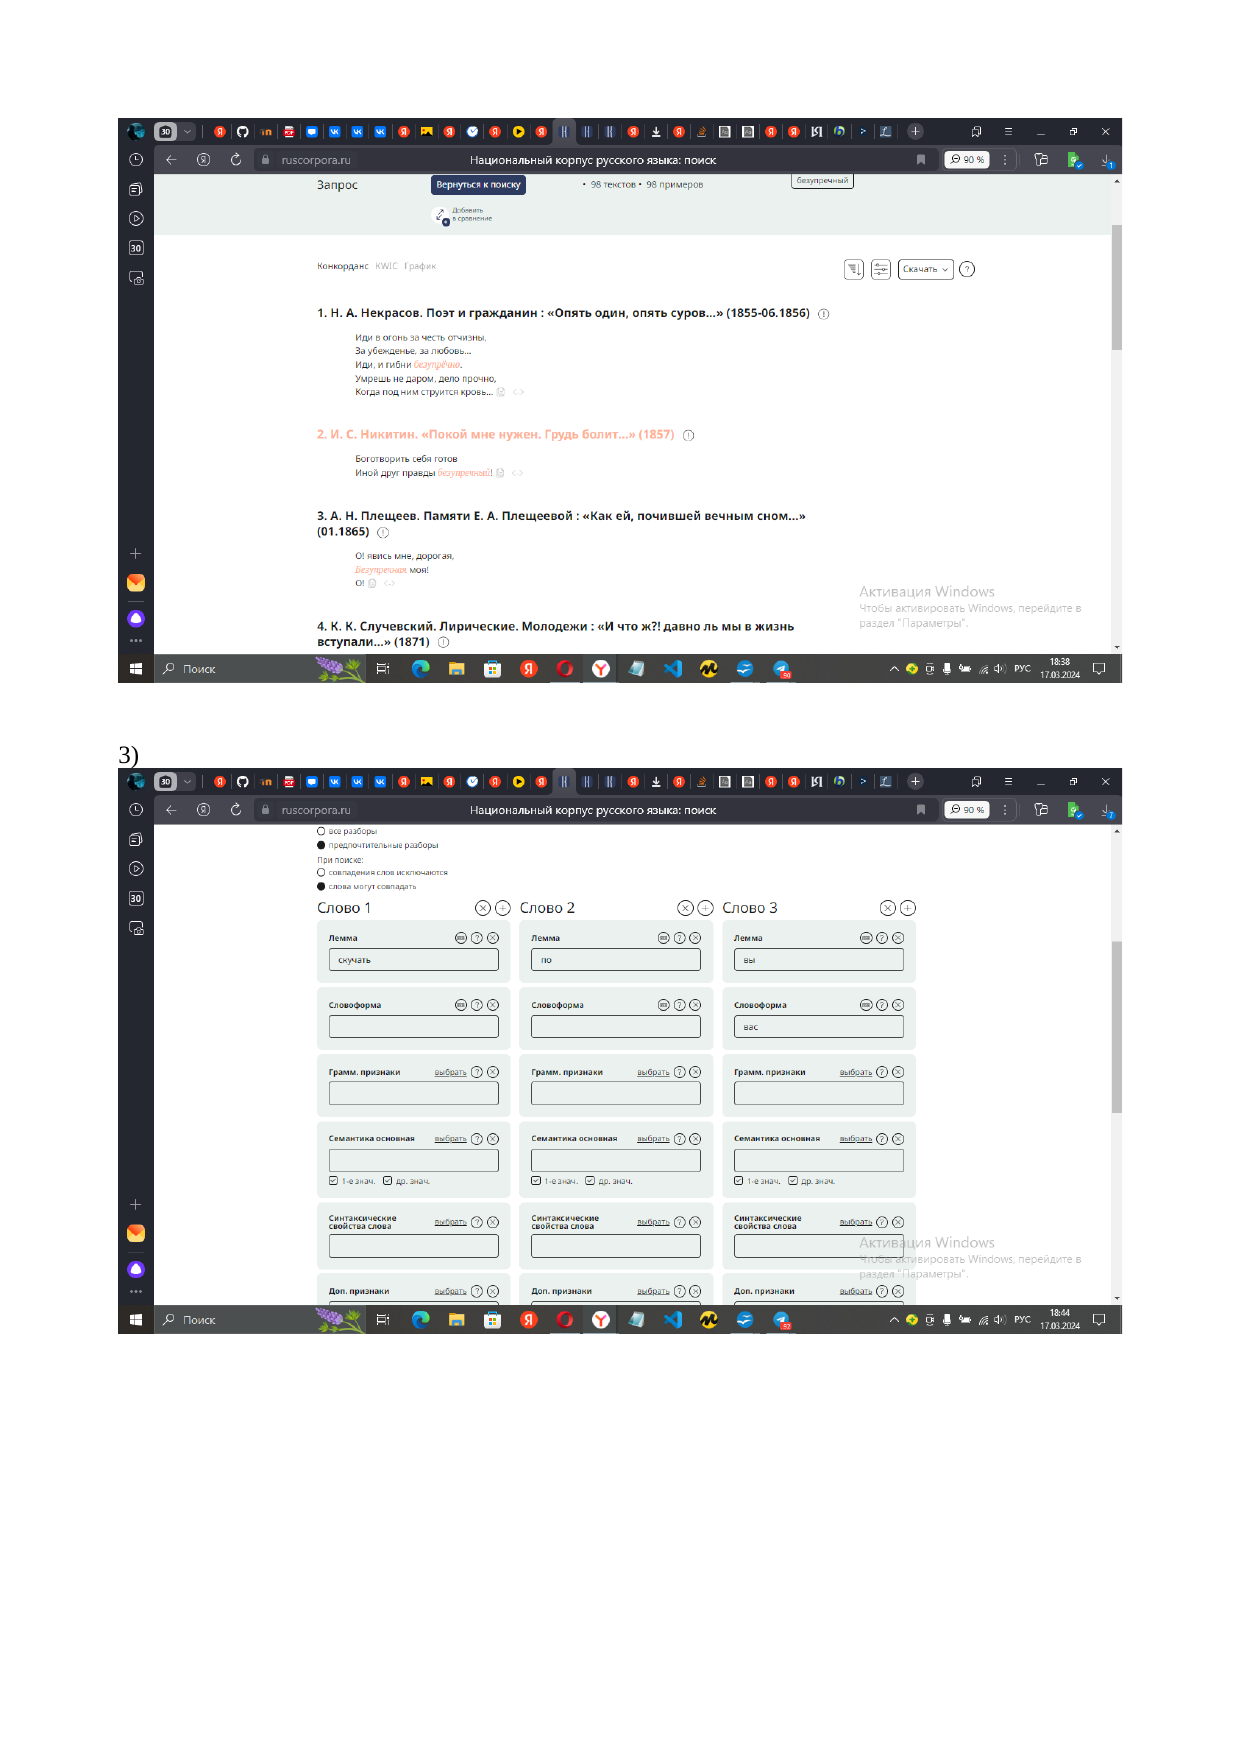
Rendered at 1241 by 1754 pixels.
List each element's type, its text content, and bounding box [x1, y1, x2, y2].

picture [118, 118, 1123, 683]
text 3) [118, 740, 1122, 768]
picture [118, 768, 1123, 1334]
